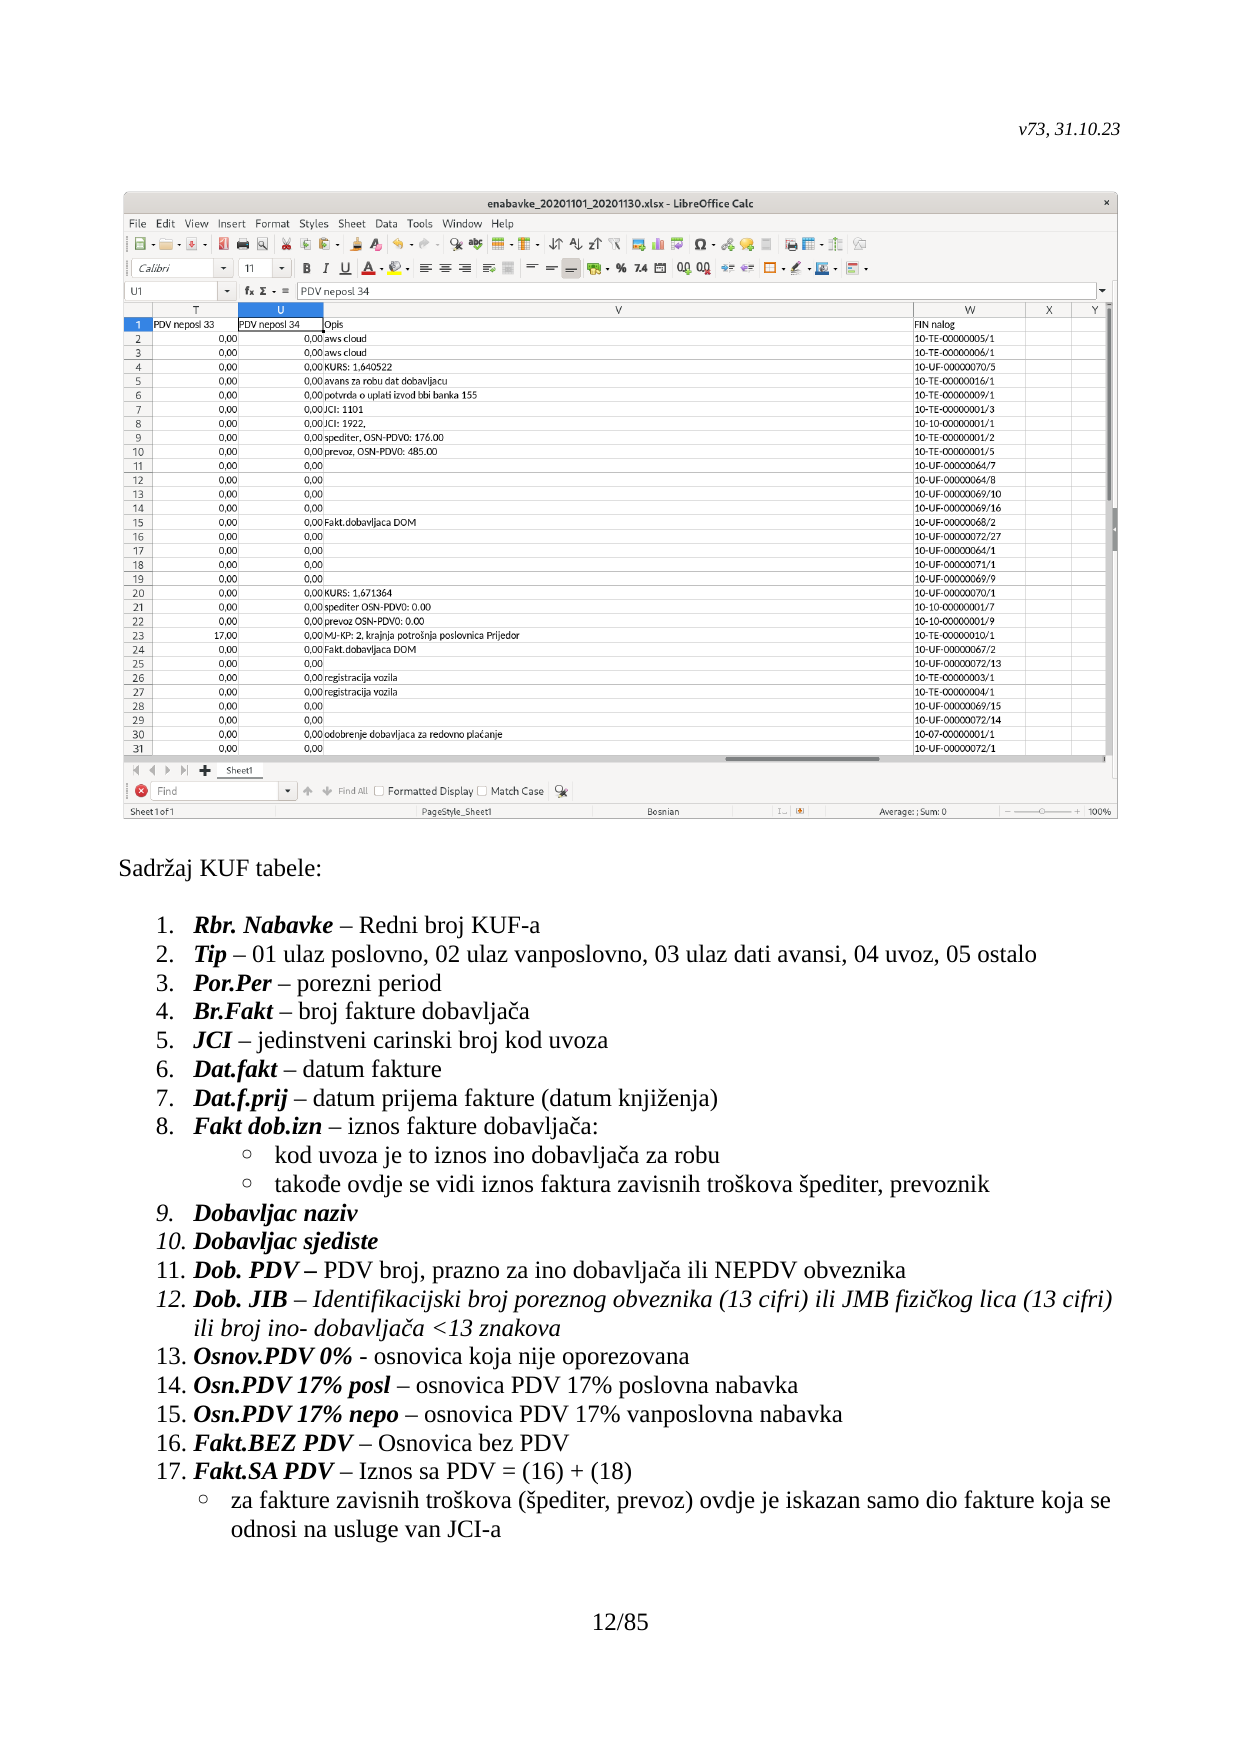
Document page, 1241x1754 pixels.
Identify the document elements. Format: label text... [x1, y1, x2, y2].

list JCI – jedinstveni carinski broj kod uvoza [156, 1025, 1122, 1054]
list Rbr. Nabavke – Redni broj KUF-a [156, 910, 1122, 939]
list Dat.f.prij – datum prijema fakture (datum knjiženja) [156, 1083, 1122, 1111]
text Sadržaj KUF tabele: [118, 853, 1122, 881]
list Fakt dob.izn – iznos fakture dobavljača: [156, 1111, 1122, 1140]
list Por.Per – porezni period [156, 968, 1122, 996]
list Dob. JIB – Identifikacijski broj poreznog obveznika (13 cifri) ili JMB fizičkog lica (13 cifri) ili broj ino- dobavljača <13 znakova [156, 1284, 1122, 1341]
list Osn.PDV 17% posl – osnovica PDV 17% poslovna nabavka [156, 1370, 1122, 1399]
list Osnov.PDV 0% - osnovica koja nije oporezovana [156, 1341, 1122, 1370]
list Tip – 01 ulaz poslovno, 02 ulaz vanposlovno, 03 ulaz dati avansi, 04 uvoz, 05 ostalo [156, 939, 1122, 968]
list Fakt.BEZ PDV – Osnovica bez PDV [156, 1428, 1122, 1456]
list Dobavljac sjediste [156, 1226, 1122, 1255]
picture [118, 187, 1123, 824]
list Fakt.SA PDV – Iznos sa PDV = (16) + (18) [156, 1456, 1122, 1485]
list Dob. PDV – PDV broj, prazno za ino dobavljača ili NEPDV obveznika [156, 1255, 1122, 1284]
list Dat.fakt – datum fakture [156, 1054, 1122, 1083]
list kod uvoza je to iznos ino dobavljača za robu [237, 1140, 1122, 1169]
list Osn.PDV 17% nepo – osnovica PDV 17% vanposlovna nabavka [156, 1399, 1122, 1428]
list Br.Fakt – broj fakture dobavljača [156, 996, 1122, 1025]
list takođe ovdje se vidi iznos faktura zavisnih troškova špediter, prevoznik [237, 1169, 1122, 1198]
list za fakture zavisnih troškova (špediter, prevoz) ovdje je iskazan samo dio fakture koja se odnosi na usluge van JCI-a [193, 1485, 1122, 1543]
list Dobavljac naziv [156, 1198, 1122, 1226]
